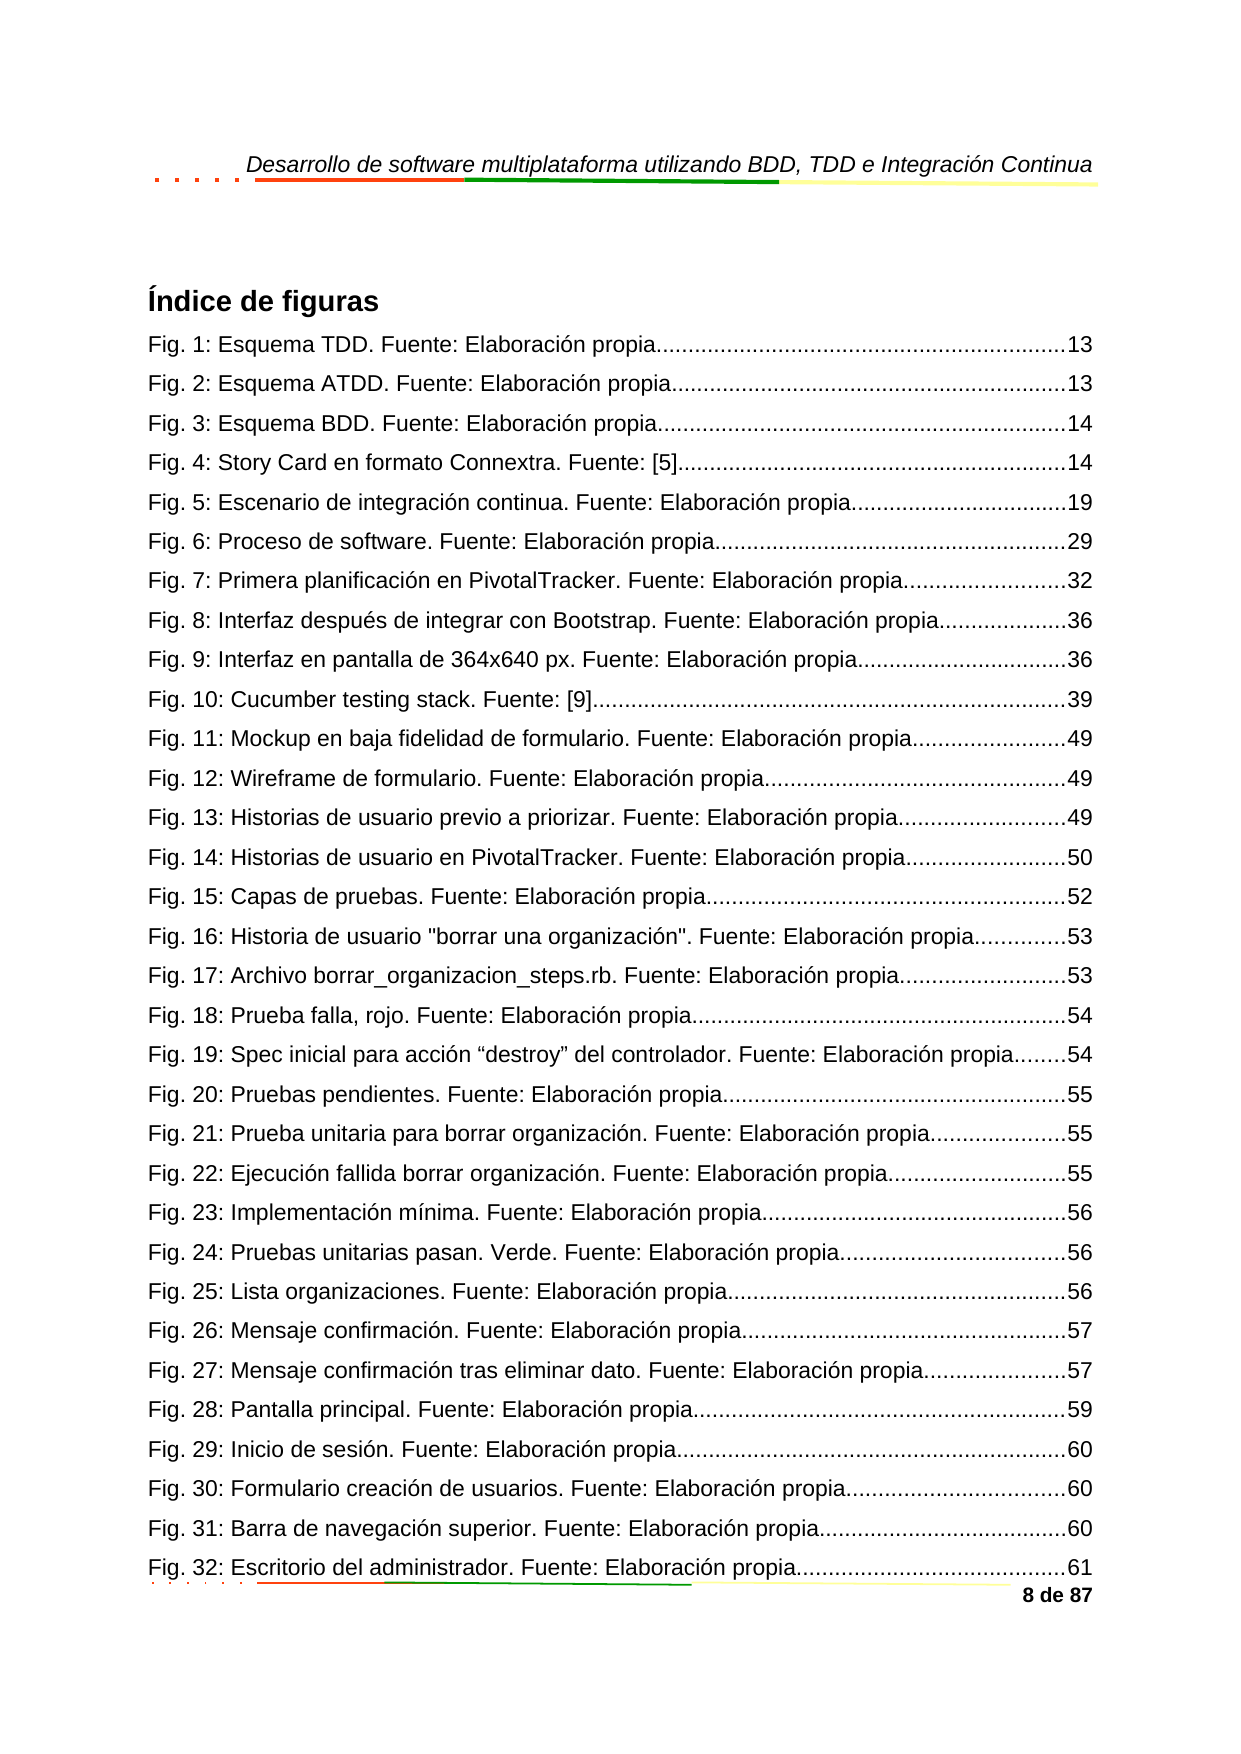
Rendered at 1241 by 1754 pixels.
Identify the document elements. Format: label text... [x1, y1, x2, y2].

text Fig. 26: Mensaje confirmación. Fuente: Elaboración propia. 57 [148, 1317, 1093, 1344]
text Fig. 5: Escenario de integración continua. Fuente: Elaboración propia. 19 [148, 488, 1093, 515]
text Fig. 23: Implementación mínima. Fuente: Elaboración propia. 56 [148, 1199, 1093, 1225]
text Fig. 17: Archivo borrar_organizacion_steps.rb. Fuente: Elaboración propia. 53 [148, 962, 1093, 988]
text Fig. 20: Pruebas pendientes. Fuente: Elaboración propia. 55 [148, 1081, 1093, 1107]
text Fig. 31: Barra de navegación superior. Fuente: Elaboración propia. 60 [148, 1515, 1093, 1541]
text Fig. 11: Mockup en baja fidelidad de formulario. Fuente: Elaboración propia. 49 [148, 725, 1093, 752]
text Fig. 22: Ejecución fallida borrar organización. Fuente: Elaboración propia. 55 [148, 1159, 1093, 1186]
text Fig. 3: Esquema BDD. Fuente: Elaboración propia. 14 [148, 409, 1093, 436]
text Fig. 29: Inicio de sesión. Fuente: Elaboración propia. 60 [148, 1436, 1093, 1462]
text Fig. 19: Spec inicial para acción “destroy” del controlador. Fuente: Elaboración propia. 54 [148, 1041, 1093, 1067]
text Fig. 27: Mensaje confirmación tras eliminar dato. Fuente: Elaboración propia. 57 [148, 1357, 1093, 1383]
text Fig. 4: Story Card en formato Connextra. Fuente: [5] 14 [148, 449, 1093, 475]
text Fig. 8: Interfaz después de integrar con Bootstrap. Fuente: Elaboración propia. 36 [148, 607, 1093, 633]
text Fig. 12: Wireframe de formulario. Fuente: Elaboración propia. 49 [148, 765, 1093, 791]
text Fig. 15: Capas de pruebas. Fuente: Elaboración propia. 52 [148, 883, 1093, 909]
text Fig. 2: Esquema ATDD. Fuente: Elaboración propia. 13 [148, 370, 1093, 396]
text Fig. 18: Prueba falla, rojo. Fuente: Elaboración propia. 54 [148, 1002, 1093, 1028]
text Fig. 10: Cucumber testing stack. Fuente: [9] 39 [148, 686, 1093, 712]
text Fig. 25: Lista organizaciones. Fuente: Elaboración propia. 56 [148, 1278, 1093, 1304]
text Fig. 21: Prueba unitaria para borrar organización. Fuente: Elaboración propia. 55 [148, 1120, 1093, 1146]
text Fig. 9: Interfaz en pantalla de 364x640 px. Fuente: Elaboración propia. 36 [148, 646, 1093, 673]
text Fig. 1: Esquema TDD. Fuente: Elaboración propia. 13 [148, 331, 1093, 357]
text Fig. 24: Pruebas unitarias pasan. Verde. Fuente: Elaboración propia. 56 [148, 1238, 1093, 1265]
text Fig. 14: Historias de usuario en PivotalTracker. Fuente: Elaboración propia. 50 [148, 844, 1093, 870]
text Fig. 6: Proceso de software. Fuente: Elaboración propia. 29 [148, 528, 1093, 554]
text Fig. 28: Pantalla principal. Fuente: Elaboración propia. 59 [148, 1396, 1093, 1423]
text Fig. 7: Primera planificación en PivotalTracker. Fuente: Elaboración propia. 32 [148, 567, 1093, 594]
text Fig. 16: Historia de usuario "borrar una organización". Fuente: Elaboración propia. 53 [148, 923, 1093, 949]
text Fig. 13: Historias de usuario previo a priorizar. Fuente: Elaboración propia. 49 [148, 804, 1093, 831]
text Fig. 30: Formulario creación de usuarios. Fuente: Elaboración propia. 60 [148, 1475, 1093, 1502]
subtitle Índice de figuras [148, 284, 1093, 318]
text Fig. 32: Escritorio del administrador. Fuente: Elaboración propia. 61 [148, 1554, 1093, 1581]
